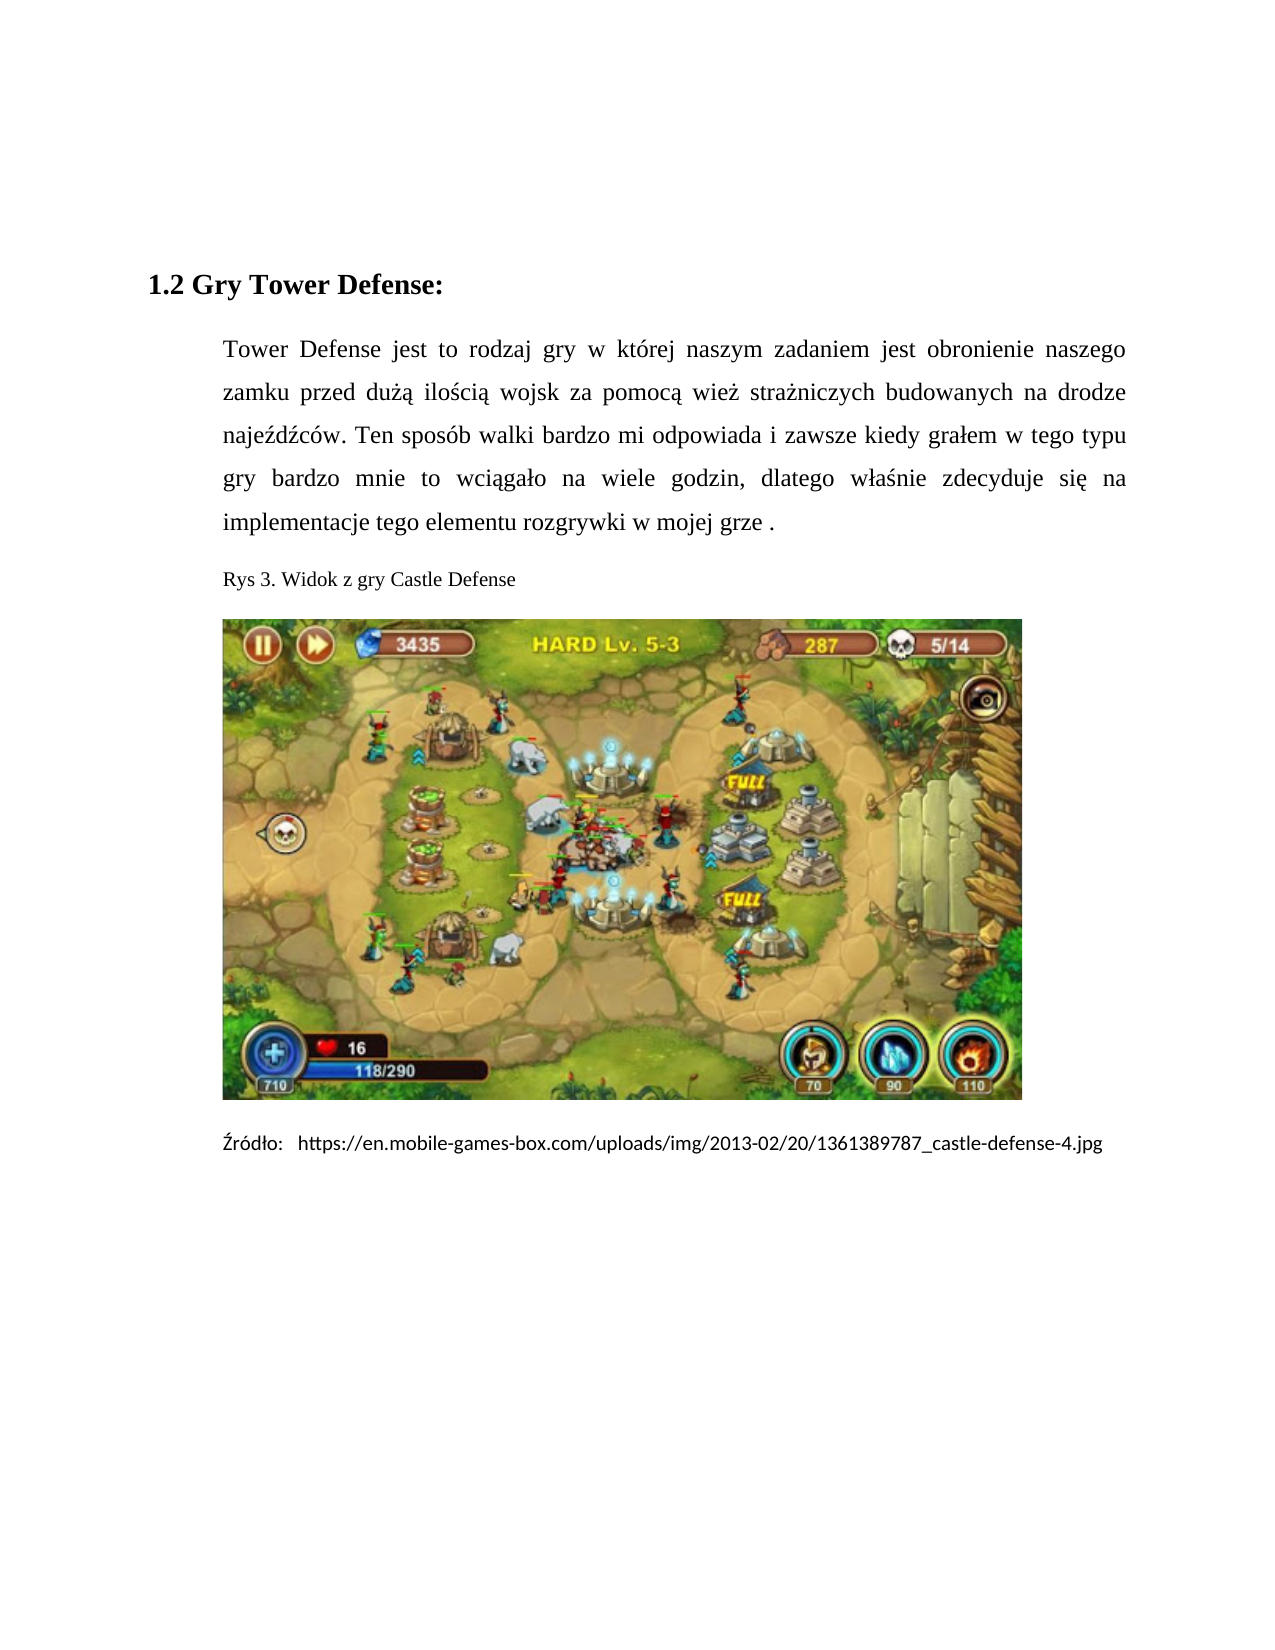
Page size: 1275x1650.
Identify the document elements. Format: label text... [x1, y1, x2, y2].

text Źródło: https://en.mobile-games-box.com/uploads/img/2013-02/20/1361389787_castle-defense-4.jpg [223, 1130, 1127, 1155]
text 1.2 Gry Tower Defense: [148, 267, 1127, 301]
text Rys 3. Widok z gry Castle Defense [223, 566, 1127, 591]
text Tower Defense jest to rodzaj gry w której naszym zadaniem jest obronienie naszego zamku przed dużą ilością wojsk za pomocą wież strażniczych budowanych na drodze najeźdźców. Ten sposób walki bardzo mi odpowiada i zawsze kiedy grałem w tego typu gry bardzo mnie to wciągało na wiele godzin, dlatego właśnie zdecyduje się na implementacje tego elementu rozgrywki w mojej grze . [223, 334, 1127, 535]
